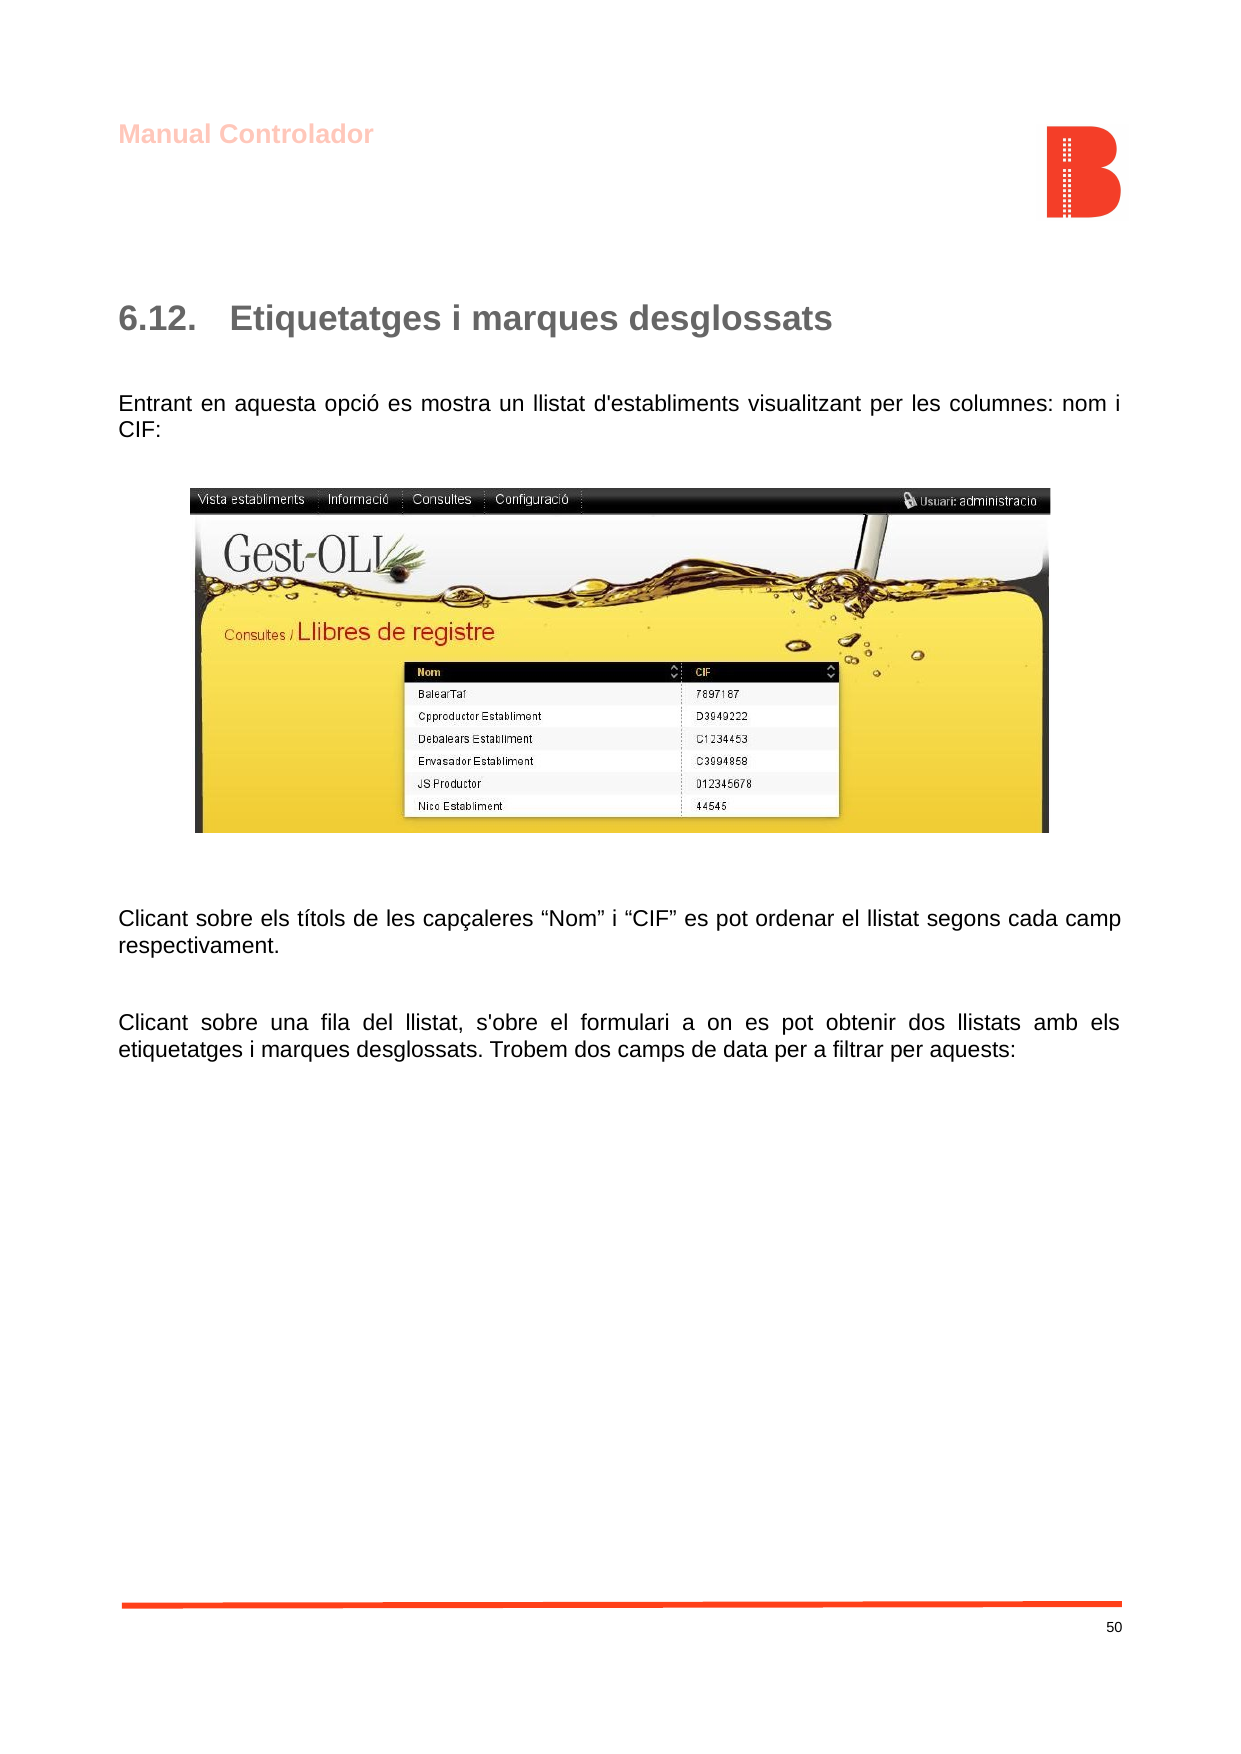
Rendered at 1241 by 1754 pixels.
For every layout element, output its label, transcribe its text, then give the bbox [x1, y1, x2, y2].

text Entrant en aquesta opció es mostra un llistat d'establiments visualitzant per les columnes: nom i CIF: [118, 390, 1122, 442]
subtitle Etiquetatges i marques desglossats [118, 298, 1122, 338]
text Clicant sobre els títols de les capçaleres “Nom” i “CIF” es pot ordenar el llistat segons cada camp respectivament. [118, 905, 1122, 958]
text Clicant sobre una fila del llistat, s'obre el formulari a on es pot obtenir dos llistats amb els etiquetatges i marques desglossats. Trobem dos camps de data per a filtrar per aquests: [118, 1009, 1122, 1062]
picture [190, 488, 1051, 833]
picture [1036, 124, 1130, 221]
